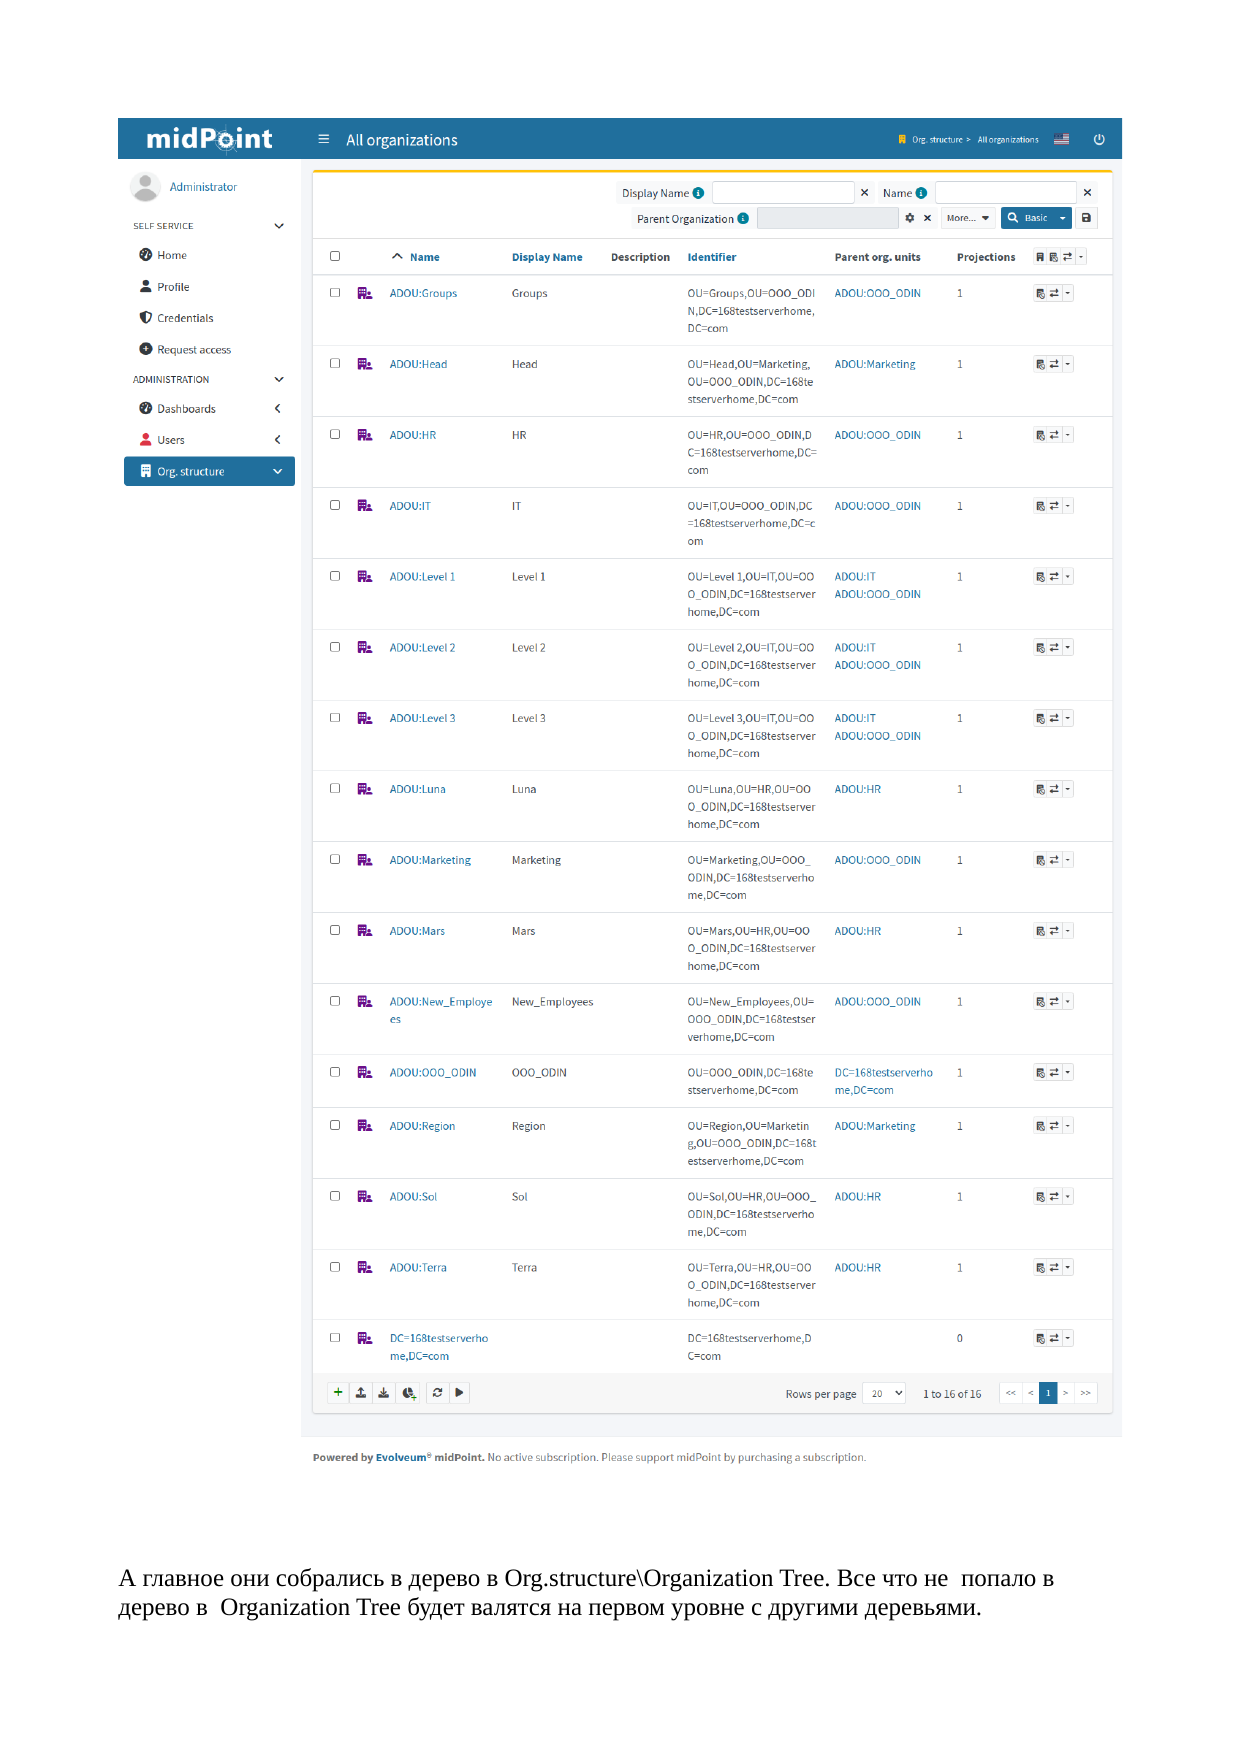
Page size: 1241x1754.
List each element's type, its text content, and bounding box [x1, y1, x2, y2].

text А главное они собрались в дерево в Org.structure\Organization Tree. Все что не попало в дерево в Organization Tree будет валятся на первом уровне с другими деревьями. [118, 1563, 1122, 1621]
picture [118, 118, 1123, 1477]
